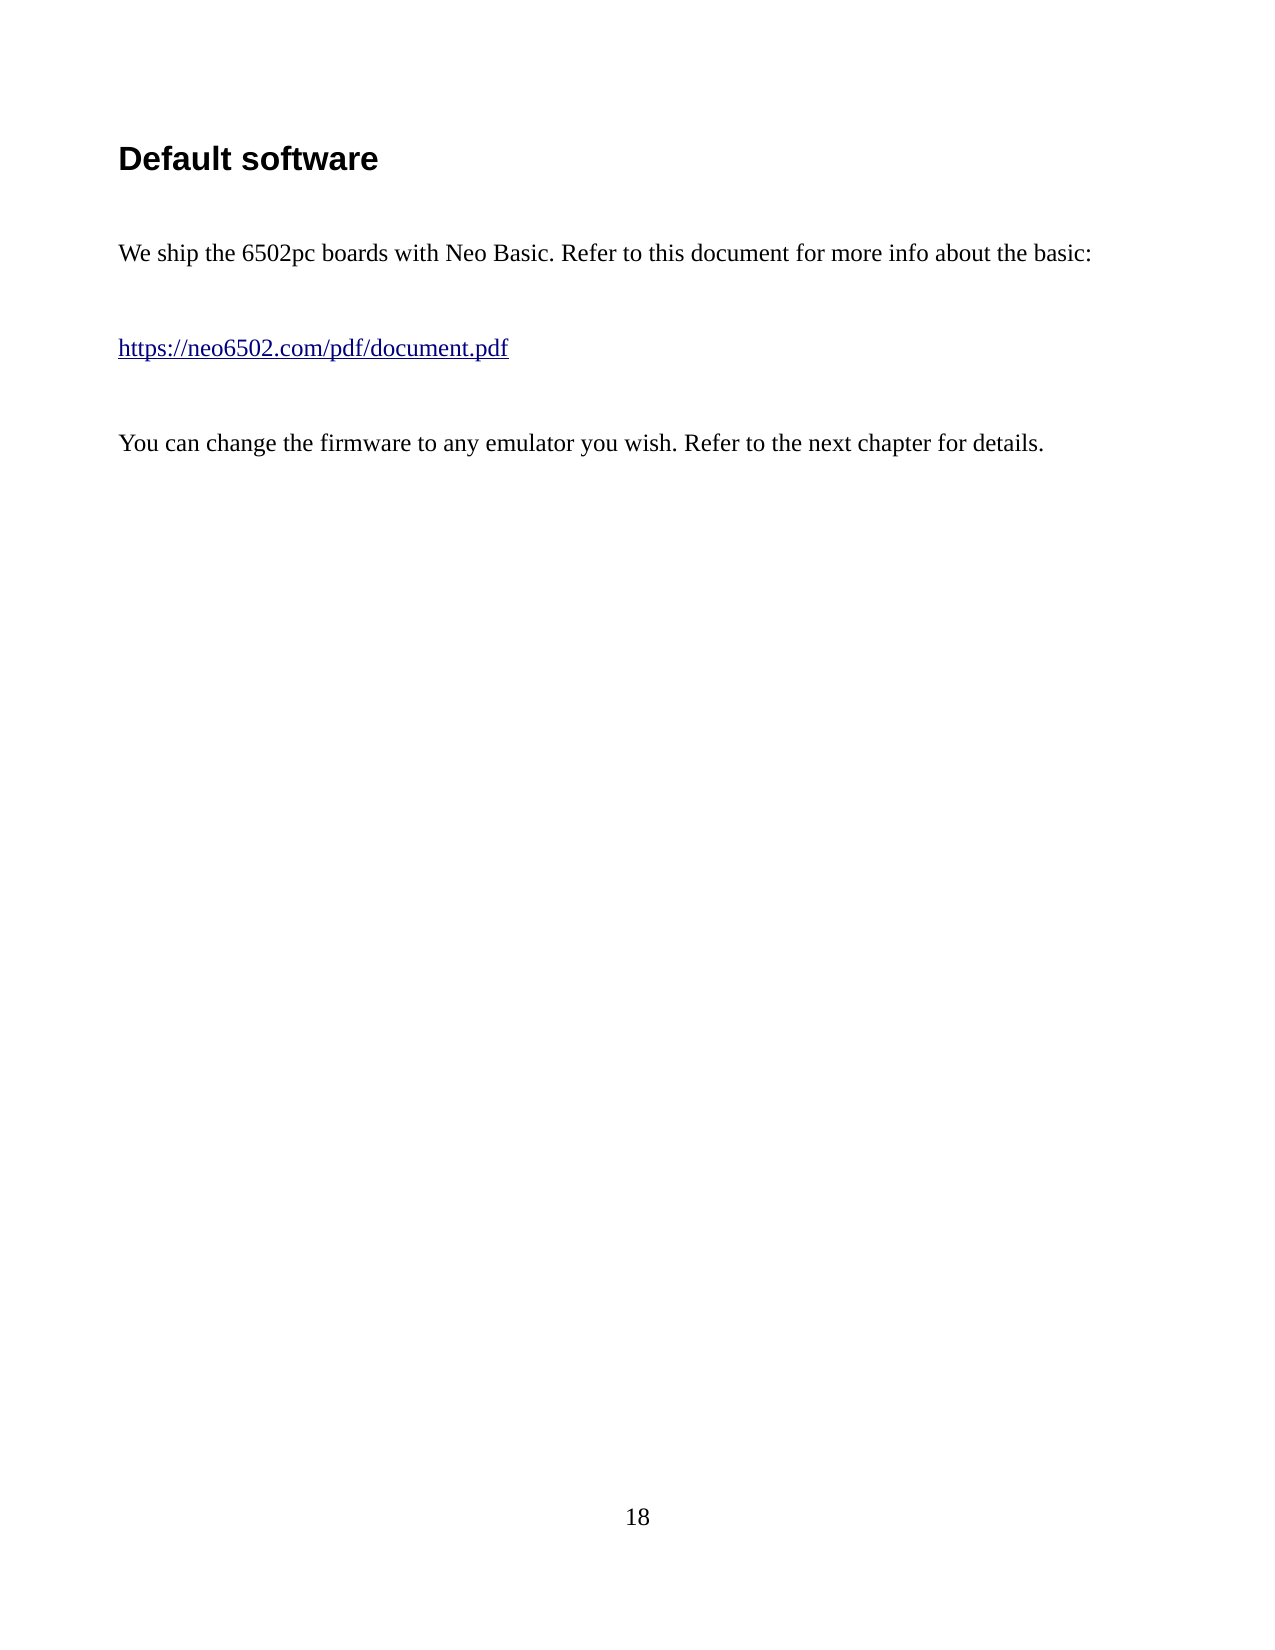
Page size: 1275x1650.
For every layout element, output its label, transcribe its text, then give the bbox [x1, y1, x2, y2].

subtitle Default software [118, 139, 1157, 178]
text https://neo6502.com/pdf/document.pdf [118, 333, 1157, 362]
text We ship the 6502pc boards with Neo Basic. Refer to this document for more info about the basic: [118, 238, 1157, 266]
text You can change the firmware to any emulator you wish. Refer to the next chapter for details. [118, 428, 1157, 457]
